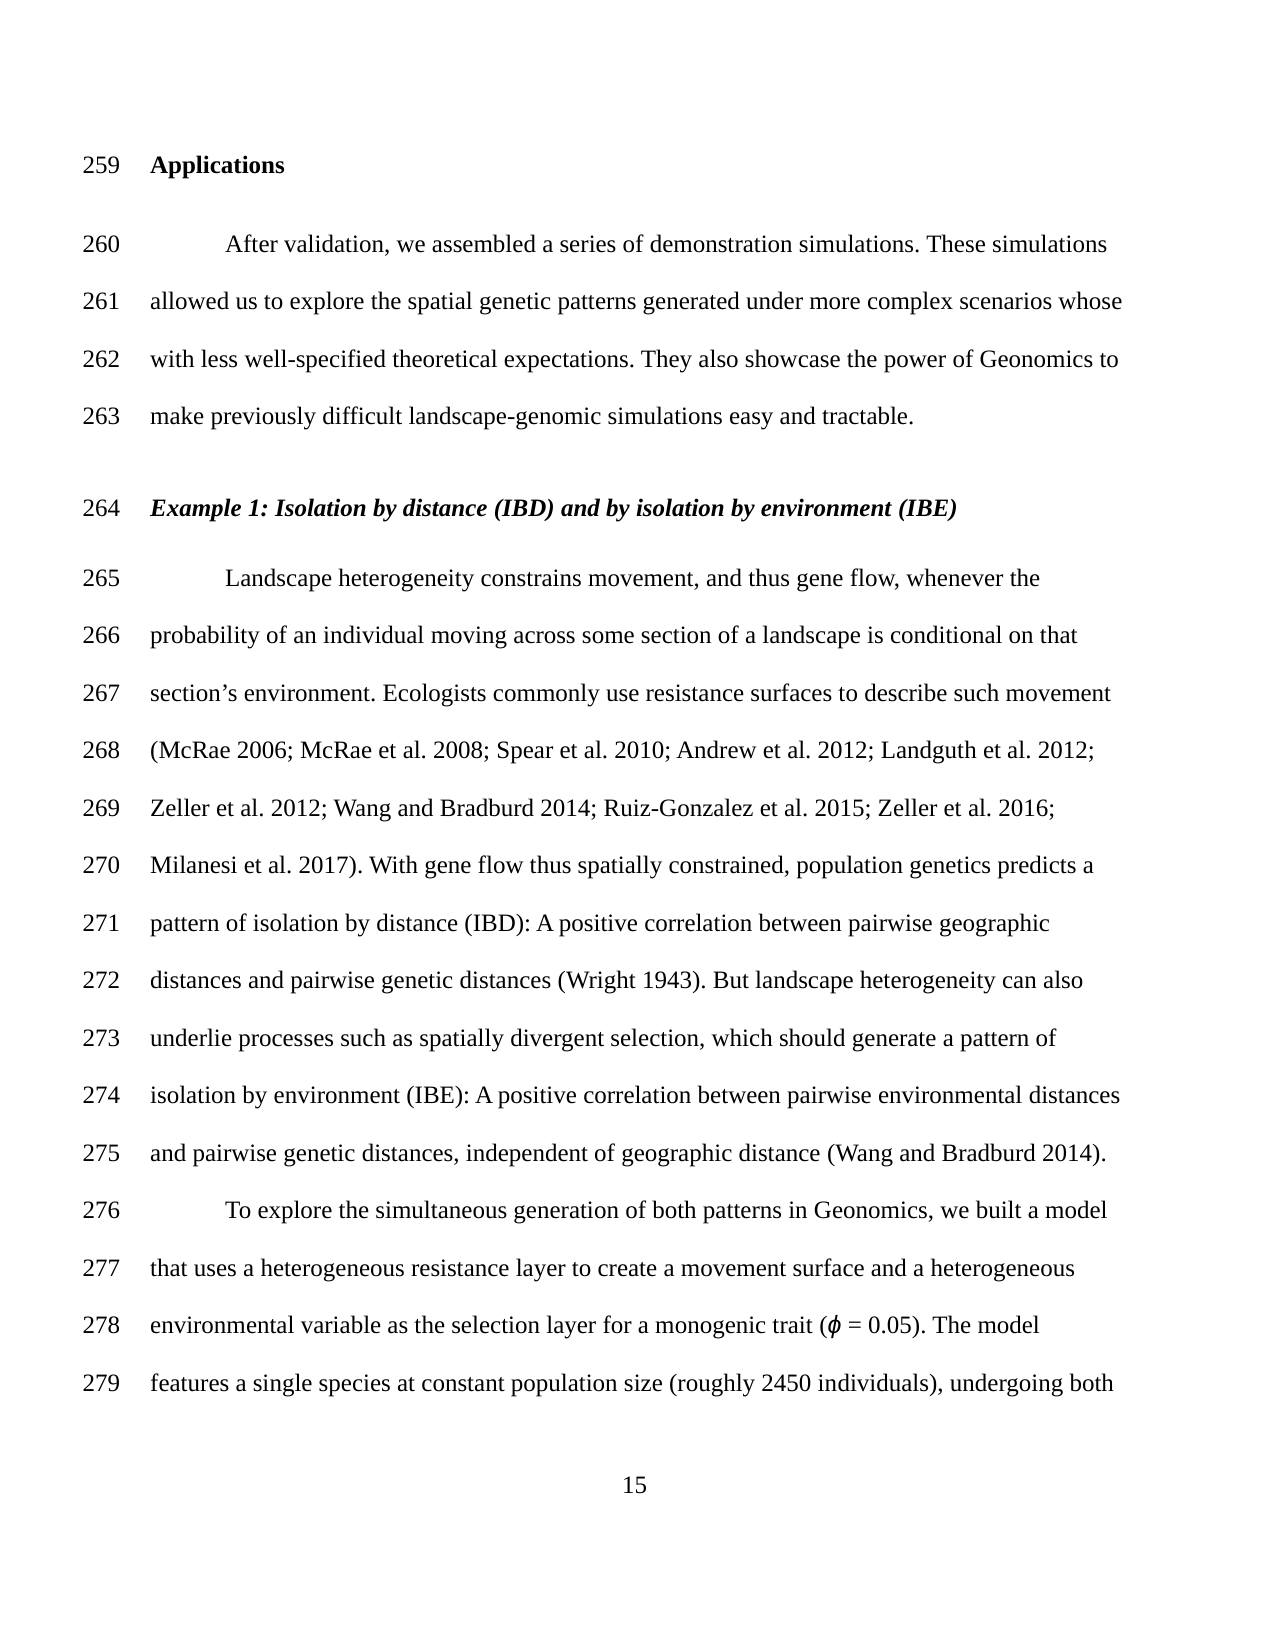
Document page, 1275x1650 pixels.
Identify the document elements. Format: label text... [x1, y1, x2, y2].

text Landscape heterogeneity constrains movement, and thus gene flow, whenever the probability of an individual moving across some section of a landscape is conditional on that section’s environment. Ecologists commonly use resistance surfaces to describe such movement (McRae 2006; McRae et al. 2008; Spear et al. 2010; Andrew et al. 2012; Landguth et al. 2012; Zeller et al. 2012; Wang and Bradburd 2014; Ruiz-Gonzalez et al. 2015; Zeller et al. 2016; Milanesi et al. 2017). With gene flow thus spatially constrained, population genetics predicts a pattern of isolation by distance (IBD): A positive correlation between pairwise geographic distances and pairwise genetic distances (Wright 1943). But landscape heterogeneity can also underlie processes such as spatially divergent selection, which should generate a pattern of isolation by environment (IBE): A positive correlation between pairwise environmental distances and pairwise genetic distances, independent of geographic distance (Wang and Bradburd 2014). [150, 563, 1125, 1167]
subtitle Example 1: Isolation by distance (IBD) and by isolation by environment (IBE) [150, 493, 1125, 522]
text After validation, we assembled a series of demonstration simulations. These simulations allowed us to explore the spatial genetic patterns generated under more complex scenarios whose with less well-specified theoretical expectations. They also showcase the power of Geonomics to make previously difficult landscape-genomic simulations easy and tractable. [150, 229, 1125, 430]
text To explore the simultaneous generation of both patterns in Geonomics, we built a model that uses a heterogeneous resistance layer to create a movement surface and a heterogeneous environmental variable as the selection layer for a monogenic trait (ɸ = 0.05). The model features a single species at constant population size (roughly 2450 individuals), undergoing both [150, 1195, 1125, 1397]
subtitle Applications [150, 150, 1125, 179]
